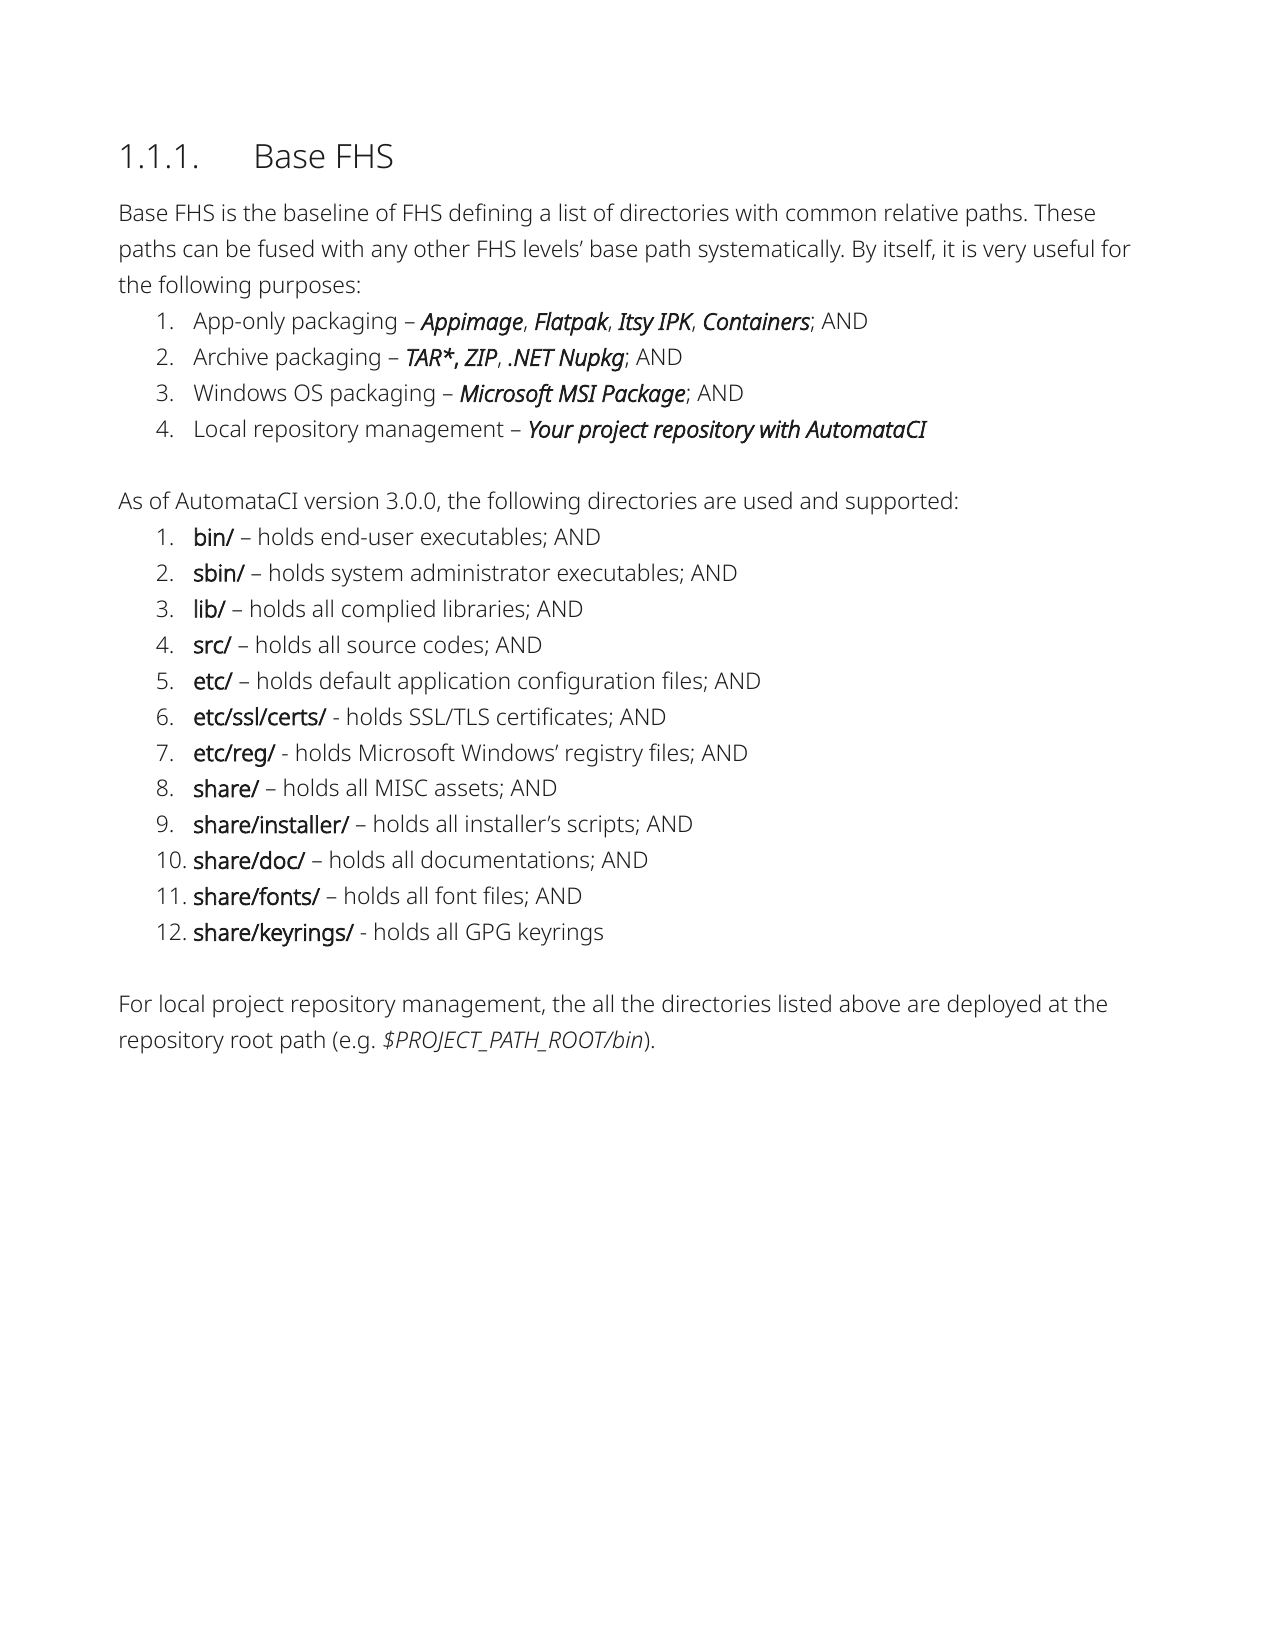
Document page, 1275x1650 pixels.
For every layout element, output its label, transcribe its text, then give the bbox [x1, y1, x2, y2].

list Windows OS packaging – Microsoft MSI Package; AND [156, 377, 1157, 408]
list etc/ – holds default application configuration files; AND [156, 664, 1157, 696]
list share/installer/ – holds all installer’s scripts; AND [156, 808, 1157, 839]
text Base FHS is the baseline of FHS defining a list of directories with common relative paths. These paths can be fused with any other FHS levels’ base path systematically. By itself, it is very useful for the following purposes: [118, 197, 1157, 301]
list share/fonts/ – holds all font files; AND [156, 880, 1157, 911]
subtitle Base FHS [118, 133, 1157, 178]
list share/doc/ – holds all documentations; AND [156, 844, 1157, 876]
list Archive packaging – TAR*, ZIP, .NET Nupkg; AND [156, 341, 1157, 372]
list lib/ – holds all complied libraries; AND [156, 593, 1157, 624]
list bin/ – holds end-user executables; AND [156, 521, 1157, 552]
list src/ – holds all source codes; AND [156, 629, 1157, 660]
list Local repository management – Your project repository with AutomataCI [156, 413, 1157, 444]
list share/keyrings/ - holds all GPG keyrings [156, 916, 1157, 947]
list sbin/ – holds system administrator executables; AND [156, 557, 1157, 588]
list etc/reg/ - holds Microsoft Windows’ registry files; AND [156, 736, 1157, 768]
list etc/ssl/certs/ - holds SSL/TLS certificates; AND [156, 701, 1157, 732]
text As of AutomataCI version 3.0.0, the following directories are used and supported: [118, 485, 1157, 516]
text For local project repository management, the all the directories listed above are deployed at the repository root path (e.g. $PROJECT_PATH_ROOT/bin). [118, 988, 1157, 1055]
list share/ – holds all MISC assets; AND [156, 772, 1157, 804]
list App-only packaging – Appimage, Flatpak, Itsy IPK, Containers; AND [156, 305, 1157, 336]
